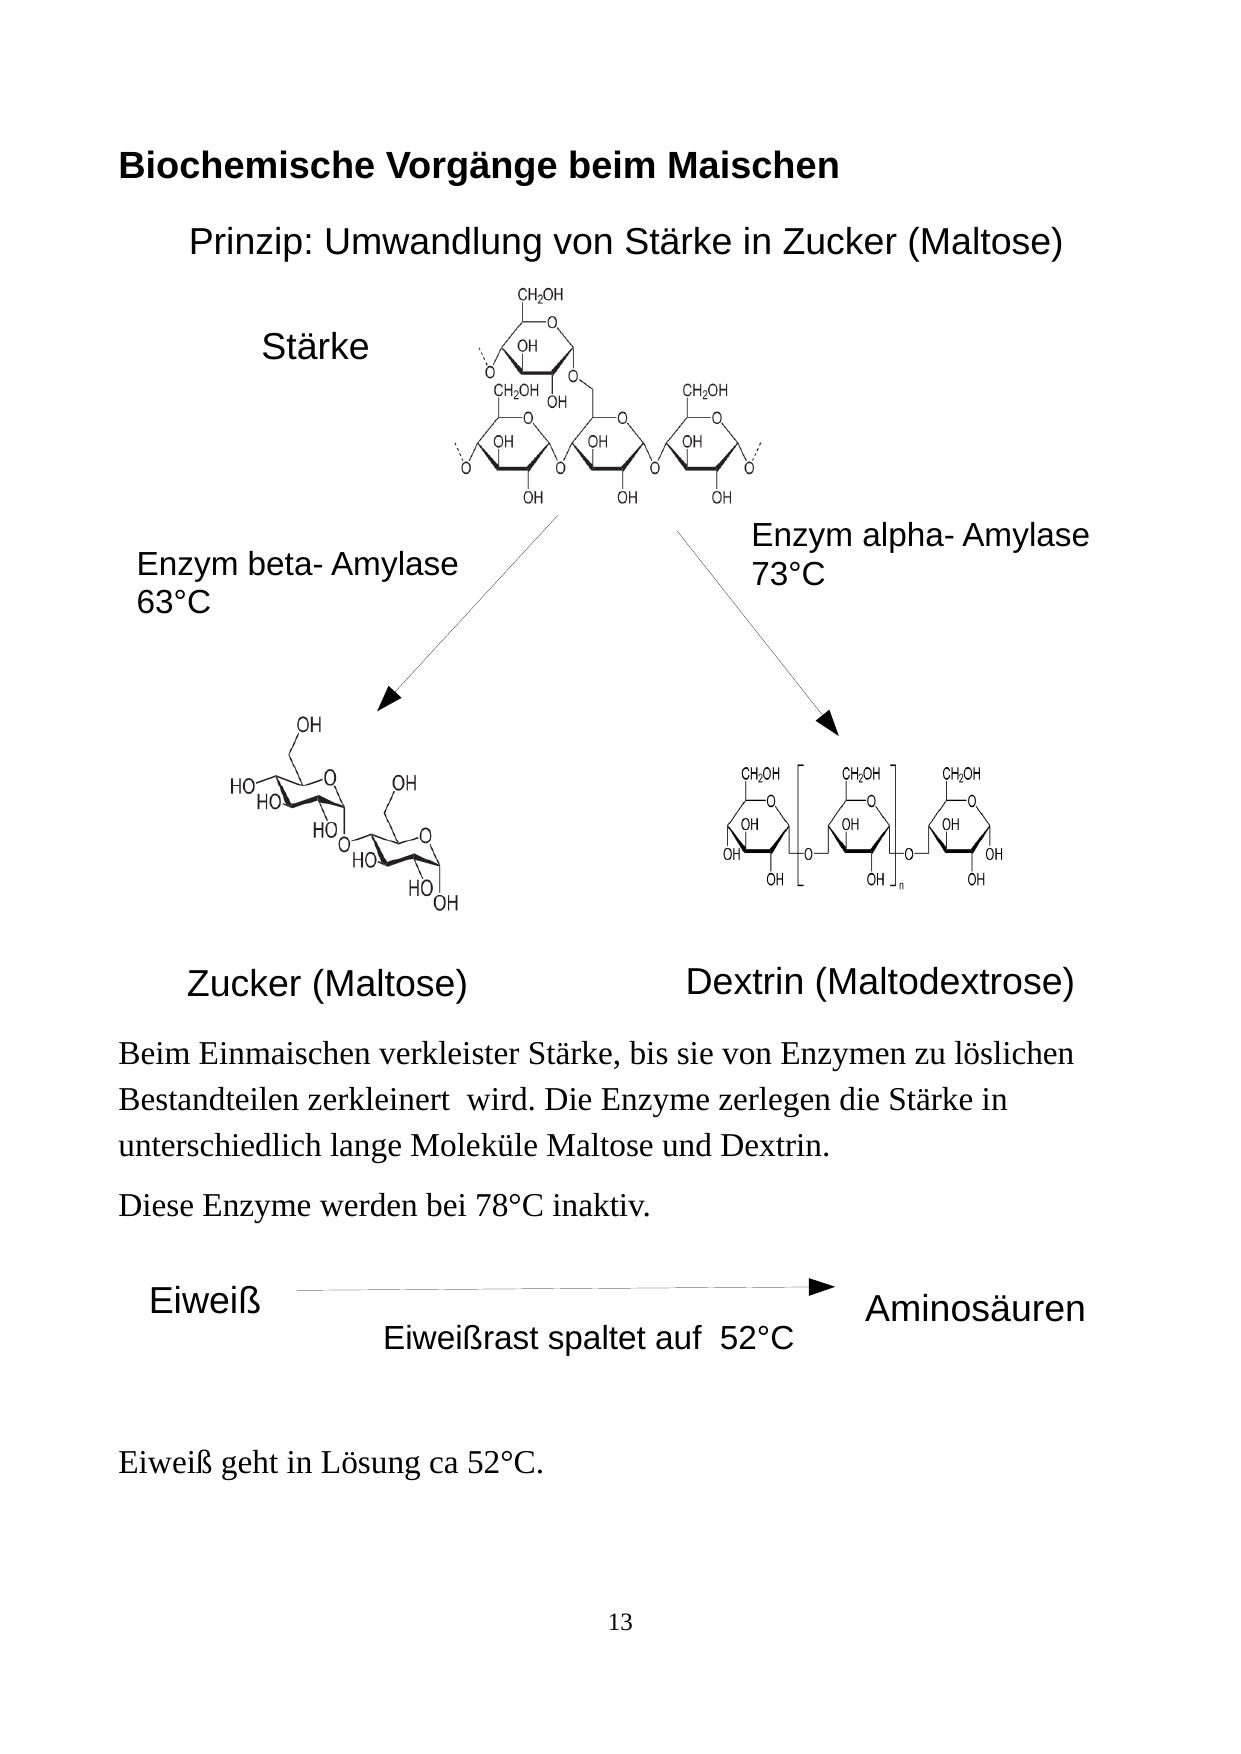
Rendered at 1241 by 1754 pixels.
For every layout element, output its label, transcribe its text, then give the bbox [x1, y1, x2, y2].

text Eiweiß geht in Lösung ca 52°C. [118, 1442, 1122, 1481]
picture [446, 282, 769, 509]
text Diese Enzyme werden bei 78°C inaktiv. [118, 1186, 1122, 1224]
subtitle Biochemische Vorgänge beim Maischen [118, 143, 1122, 187]
text Beim Einmaischen verkleister Stärke, bis sie von Enzymen zu löslichen Bestandteilen zerkleinert wird. Die Enzyme zerlegen die Stärke in unterschiedlich lange Moleküle Maltose und Dextrin. [118, 1033, 1122, 1163]
picture [225, 711, 463, 915]
picture [716, 761, 1009, 892]
